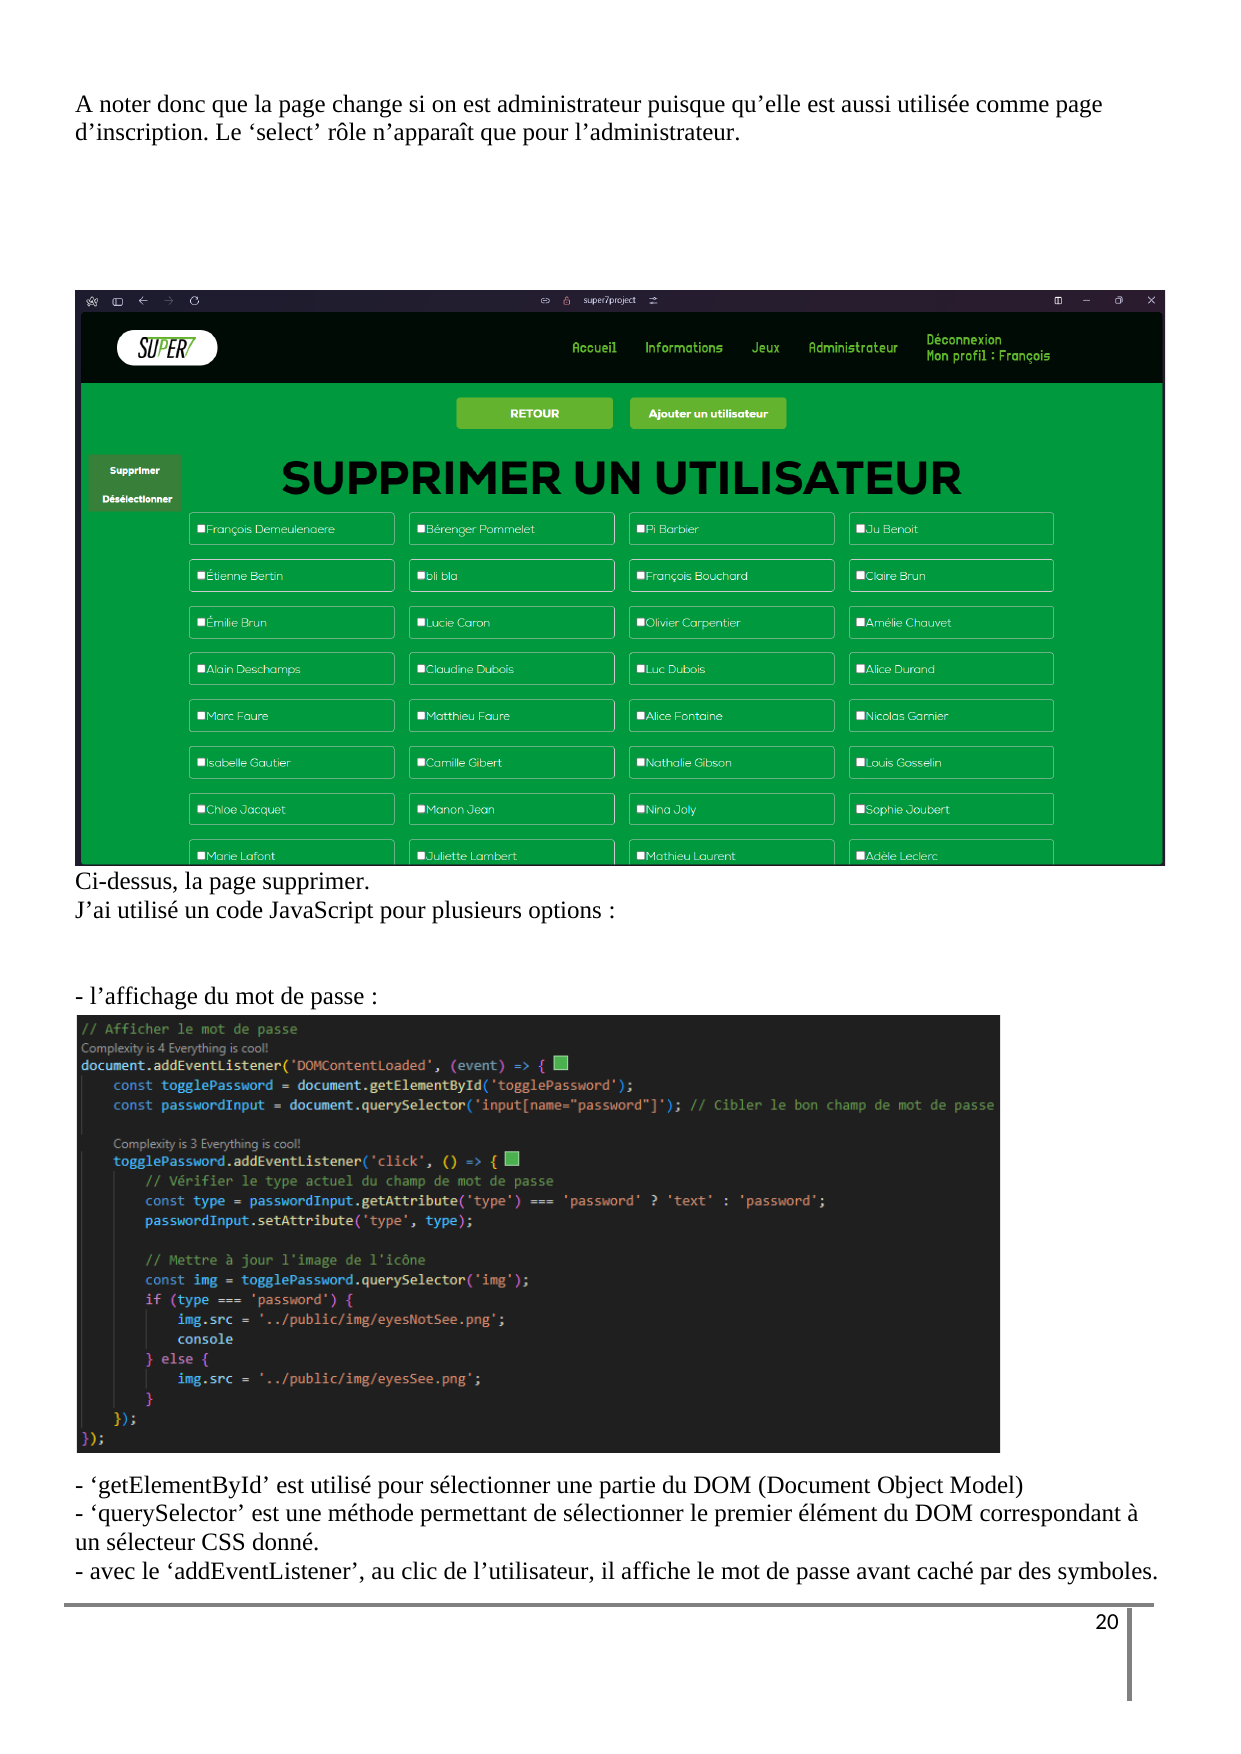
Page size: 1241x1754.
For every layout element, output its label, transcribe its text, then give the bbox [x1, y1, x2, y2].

picture [76, 1015, 1001, 1453]
text - ‘querySelector’ est une méthode permettant de sélectionner le premier élément du DOM correspondant à un sélecteur CSS donné. [75, 1498, 1165, 1556]
text A noter donc que la page change si on est administrateur puisque qu’elle est aussi utilisée comme page d’inscription. Le ‘select’ rôle n’apparaît que pour l’administrateur. [75, 89, 1165, 146]
text J’ai utilisé un code JavaScript pour plusieurs options : [75, 895, 1165, 923]
text - ‘getElementById’ est utilisé pour sélectionner une partie du DOM (Document Object Model) [75, 1470, 1165, 1498]
text - avec le ‘addEventListener’, au clic de l’utilisateur, il affiche le mot de passe avant caché par des symboles. [75, 1556, 1165, 1585]
text - l’affichage du mot de passe : [75, 981, 1165, 1010]
text Ci-dessus, la page supprimer. [75, 866, 1165, 895]
picture [75, 290, 1166, 866]
